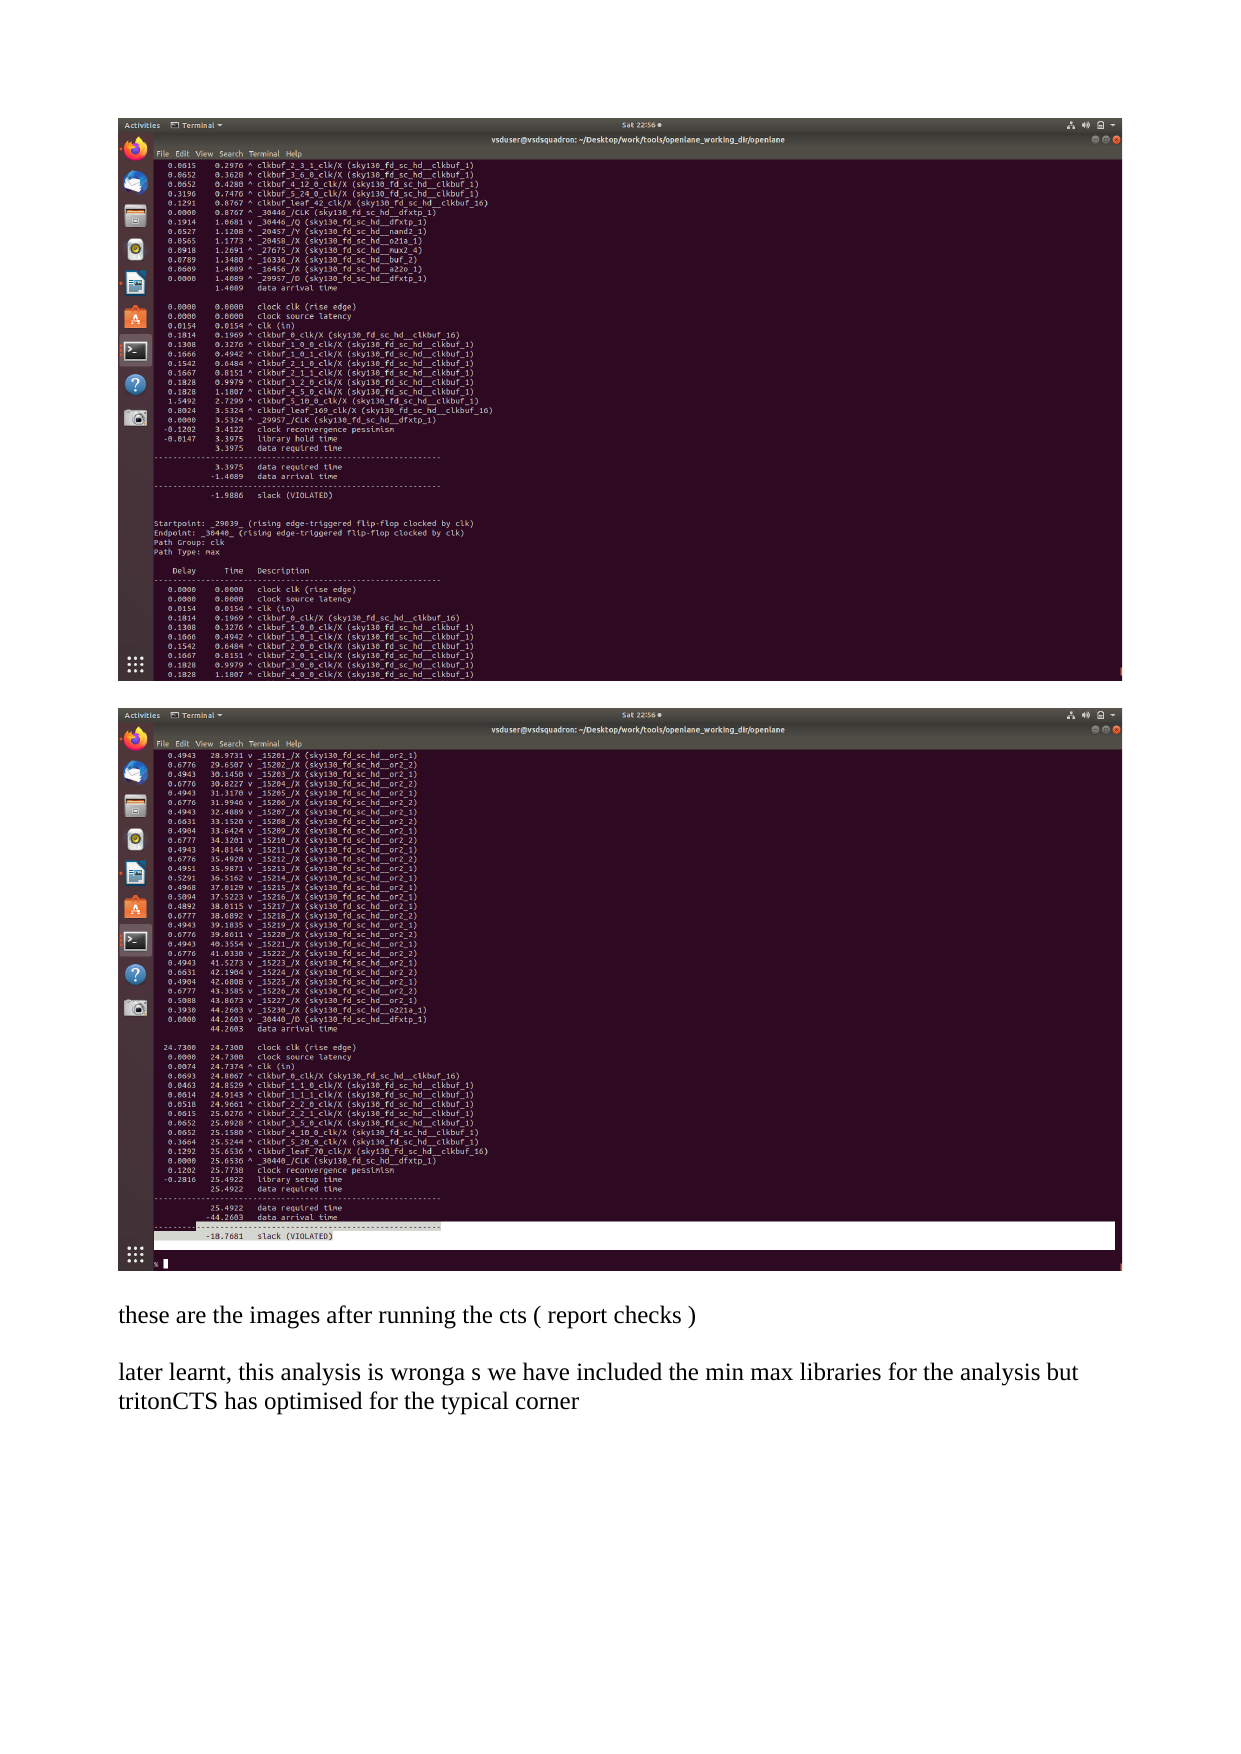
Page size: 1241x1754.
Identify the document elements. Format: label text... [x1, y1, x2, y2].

text these are the images after running the cts ( report checks ) [118, 1300, 1122, 1328]
picture [118, 118, 1123, 681]
picture [118, 708, 1123, 1271]
text later learnt, this analysis is wronga s we have included the min max libraries for the analysis but tritonCTS has optimised for the typical corner [118, 1357, 1122, 1415]
